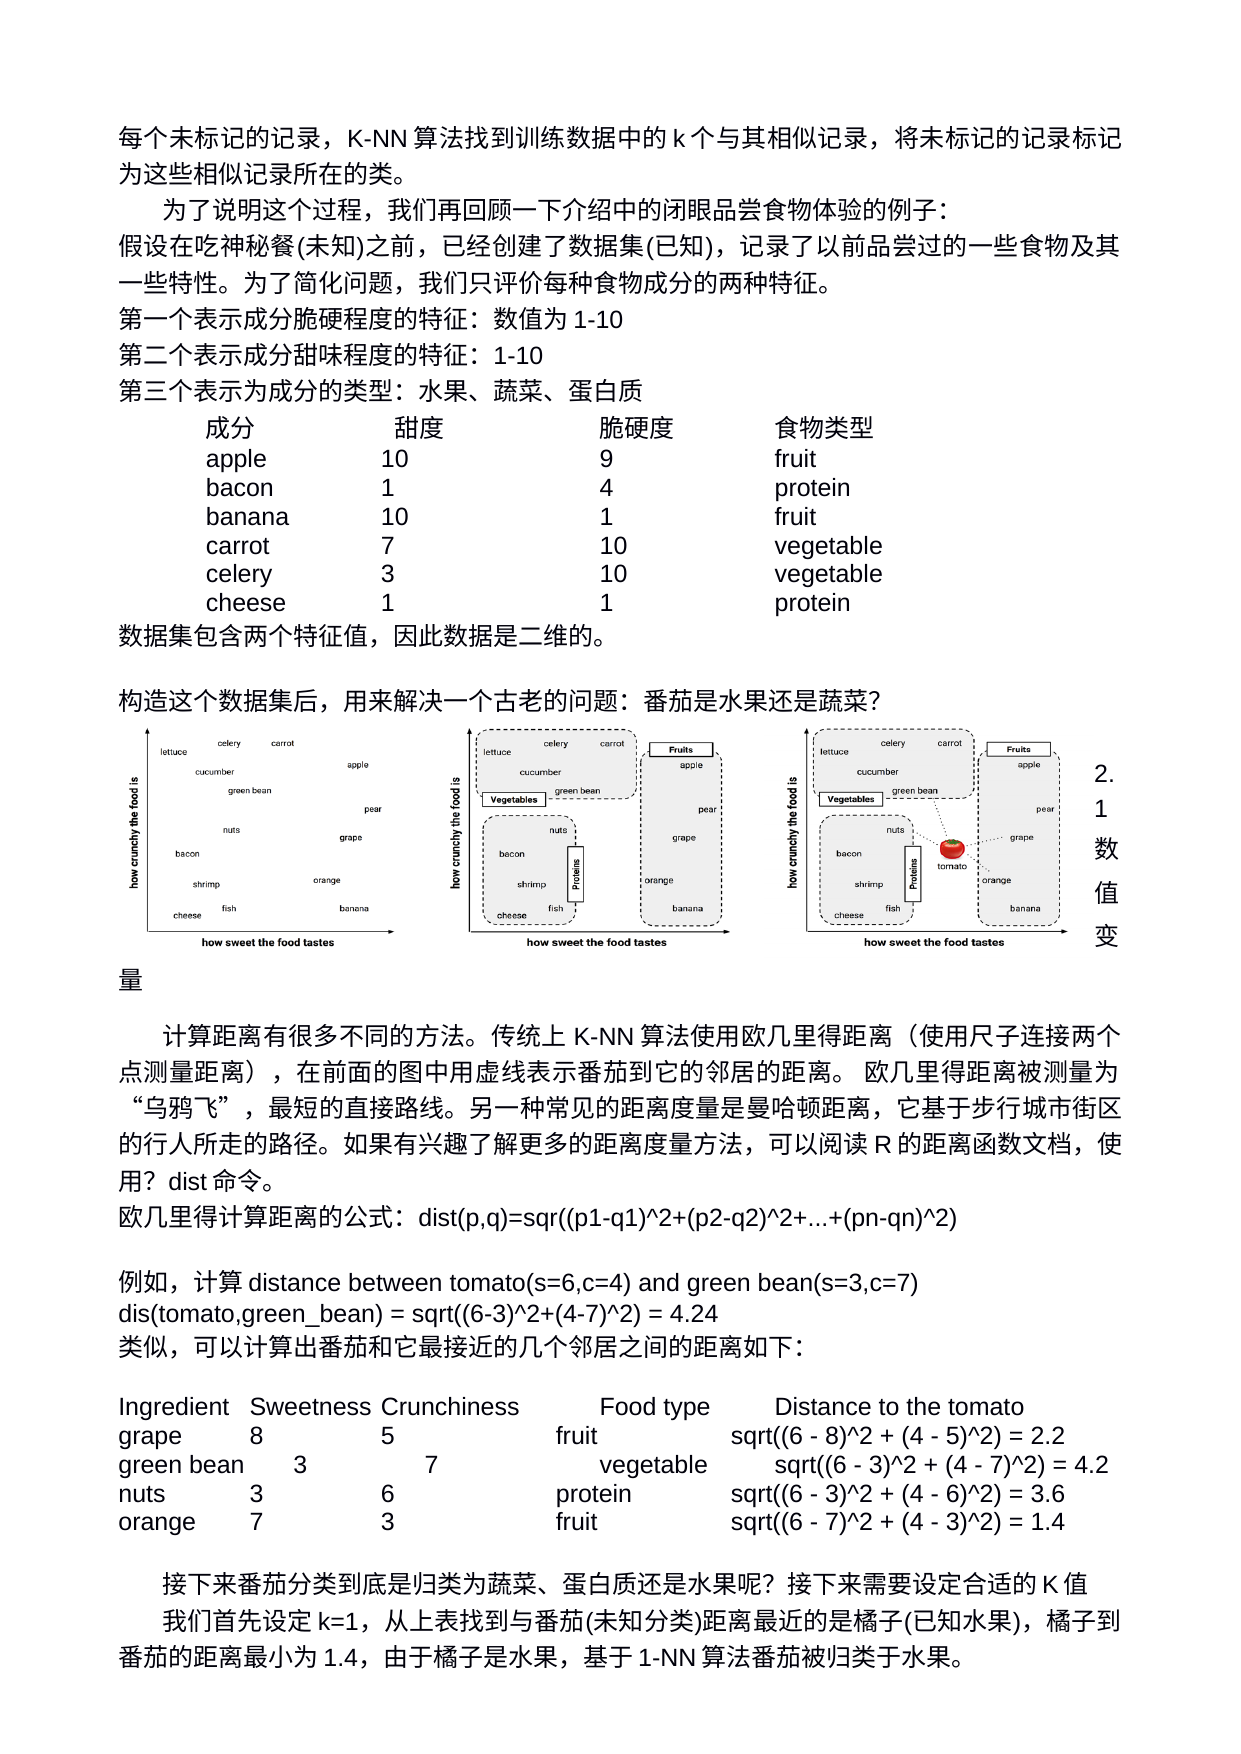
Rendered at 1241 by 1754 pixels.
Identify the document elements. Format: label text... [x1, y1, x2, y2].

text carrot 7 10 vegetable [118, 531, 1122, 559]
text 假设在吃神秘餐(未知)之前，已经创建了数据集(已知)，记录了以前品尝过的一些食物及其一些特性。为了简化问题，我们只评价每种食物成分的两种特征。 [118, 227, 1122, 299]
text 每个未标记的记录，K-NN算法找到训练数据中的k个与其相似记录，将未标记的记录标记为这些相似记录所在的类。 [118, 118, 1122, 191]
text green bean 3 7 vegetable sqrt((6 - 3)^2 + (4 - 7)^2) = 4.2 [118, 1450, 1122, 1478]
text 第一个表示成分脆硬程度的特征：数值为1-10 [118, 299, 1122, 336]
text 接下来番茄分类到底是归类为蔬菜、蛋白质还是水果呢？接下来需要设定合适的K值 [118, 1565, 1122, 1601]
text 类似，可以计算出番茄和它最接近的几个邻居之间的距离如下： [118, 1327, 1122, 1363]
text 计算距离有很多不同的方法。传统上K-NN算法使用欧几里得距离（使用尺子连接两个点测量距离），在前面的图中用虚线表示番茄到它的邻居的距离。 欧几里得距离被测量为“乌鸦飞”，最短的直接路线。另一种常见的距离度量是曼哈顿距离，它基于步行城市街区的行人所走的路径。如果有兴趣了解更多的距离度量方法，可以阅读R的距离函数文档，使用？dist命令。 [118, 1016, 1122, 1197]
text apple 10 9 fruit [118, 444, 1122, 473]
text 我们首先设定k=1，从上表找到与番茄(未知分类)距离最近的是橘子(已知水果)，橘子到番茄的距离最小为1.4，由于橘子是水果，基于1-NN算法番茄被归类于水果。 [118, 1601, 1122, 1673]
text dis(tomato,green_bean) = sqrt((6-3)^2+(4-7)^2) = 4.24 [118, 1298, 1122, 1327]
text 数据集包含两个特征值，因此数据是二维的。 [118, 617, 1122, 653]
text 例如，计算distance between tomato(s=6,c=4) and green bean(s=3,c=7) [118, 1262, 1122, 1298]
subtitle 2.1 数值变量 [118, 759, 1122, 996]
text 成分 甜度 脆硬度 食物类型 [118, 408, 1122, 444]
text grape 8 5 fruit sqrt((6 - 8)^2 + (4 - 5)^2) = 2.2 [118, 1421, 1122, 1450]
text 为了说明这个过程，我们再回顾一下介绍中的闭眼品尝食物体验的例子： [118, 191, 1122, 227]
text bacon 1 4 protein [118, 473, 1122, 502]
text cheese 1 1 protein [118, 588, 1122, 617]
text 第三个表示为成分的类型：水果、蔬菜、蛋白质 [118, 372, 1122, 408]
text banana 10 1 fruit [118, 502, 1122, 531]
text orange 7 3 fruit sqrt((6 - 7)^2 + (4 - 3)^2) = 1.4 [118, 1507, 1122, 1536]
text 欧几里得计算距离的公式：dist(p,q)=sqr((p1-q1)^2+(p2-q2)^2+...+(pn-qn)^2) [118, 1197, 1122, 1233]
text 构造这个数据集后，用来解决一个古老的问题：番茄是水果还是蔬菜？ [118, 682, 1122, 718]
text celery 3 10 vegetable [118, 559, 1122, 588]
text Ingredient Sweetness Crunchiness Food type Distance to the tomato [118, 1392, 1122, 1421]
text 第二个表示成分甜味程度的特征：1-10 [118, 336, 1122, 372]
text nuts 3 6 protein sqrt((6 - 3)^2 + (4 - 6)^2) = 3.6 [118, 1478, 1122, 1507]
